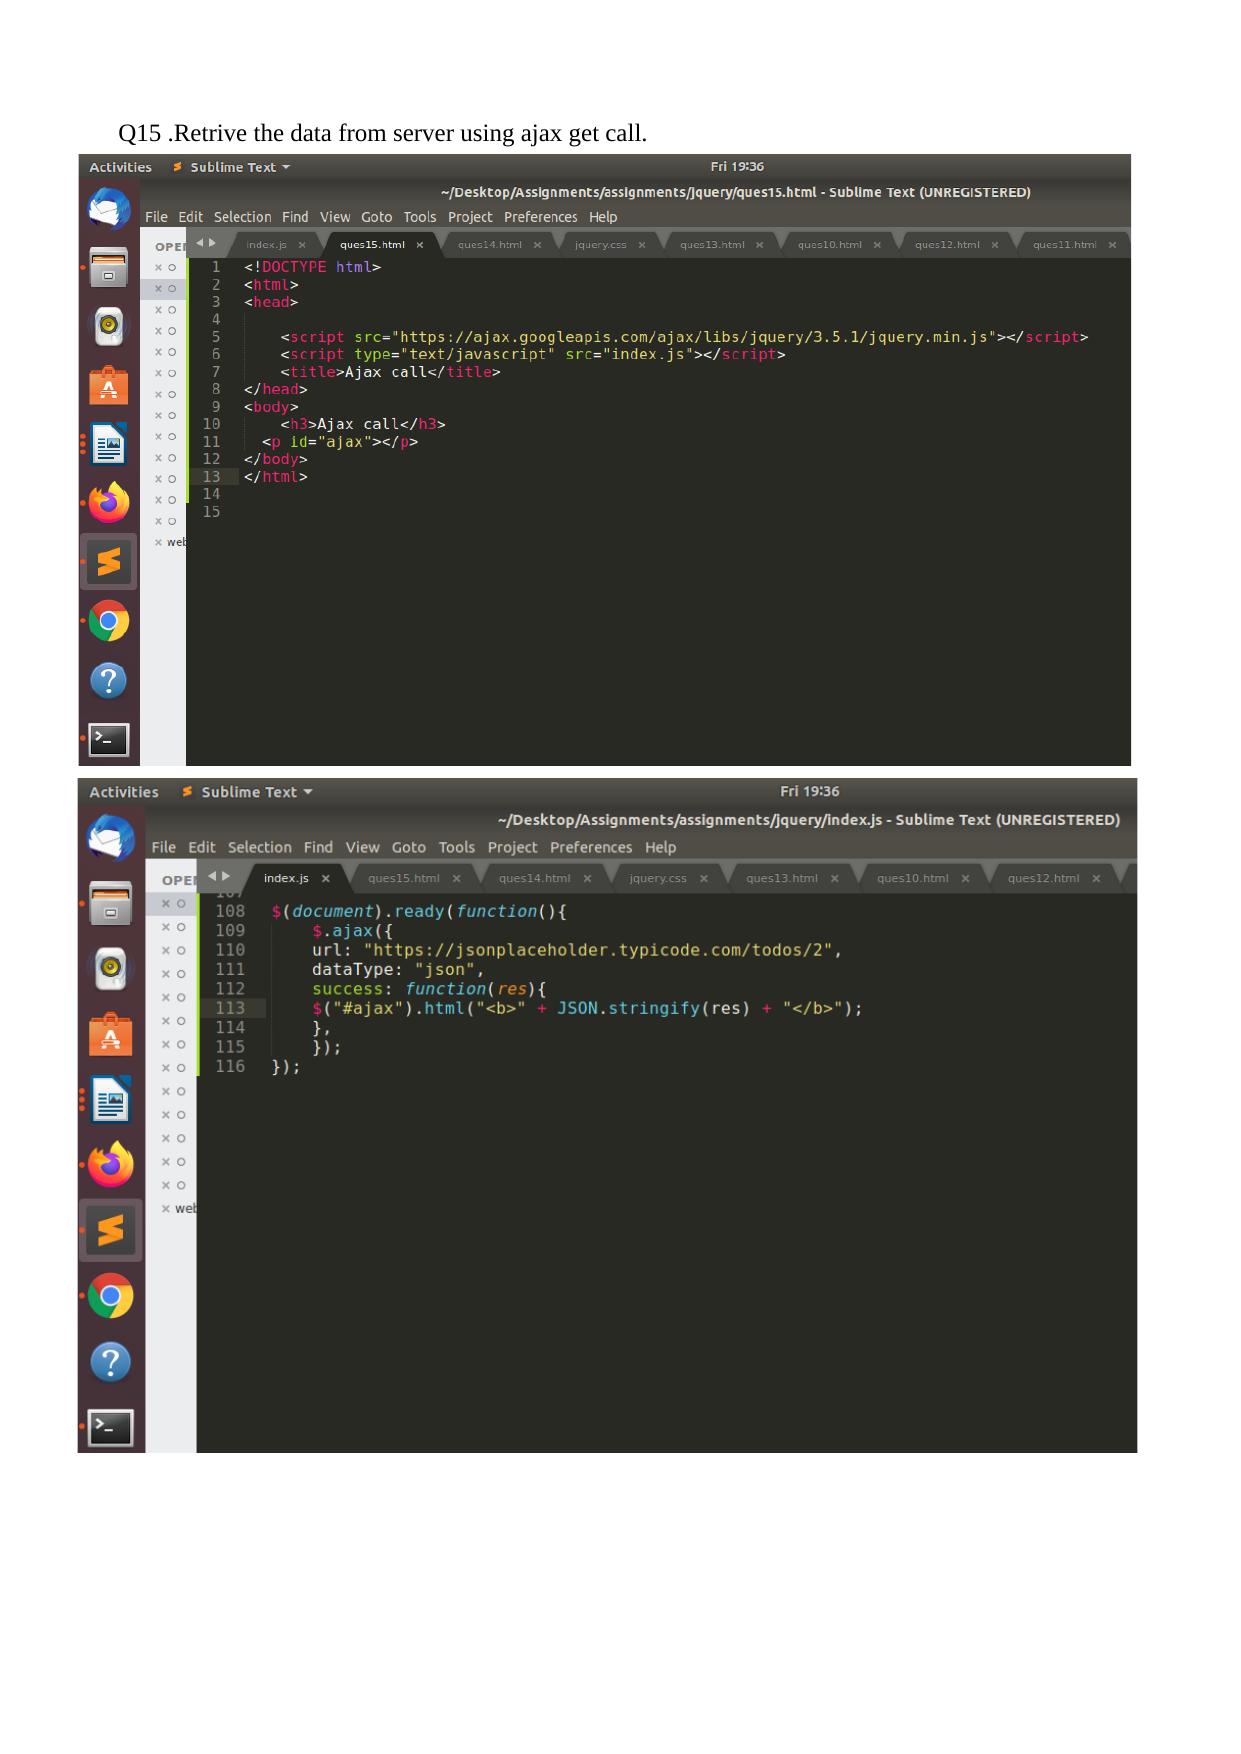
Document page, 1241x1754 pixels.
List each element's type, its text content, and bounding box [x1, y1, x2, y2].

picture [78, 154, 1132, 766]
picture [77, 778, 1138, 1453]
text Q15 .Retrive the data from server using ajax get call. [118, 118, 1122, 147]
